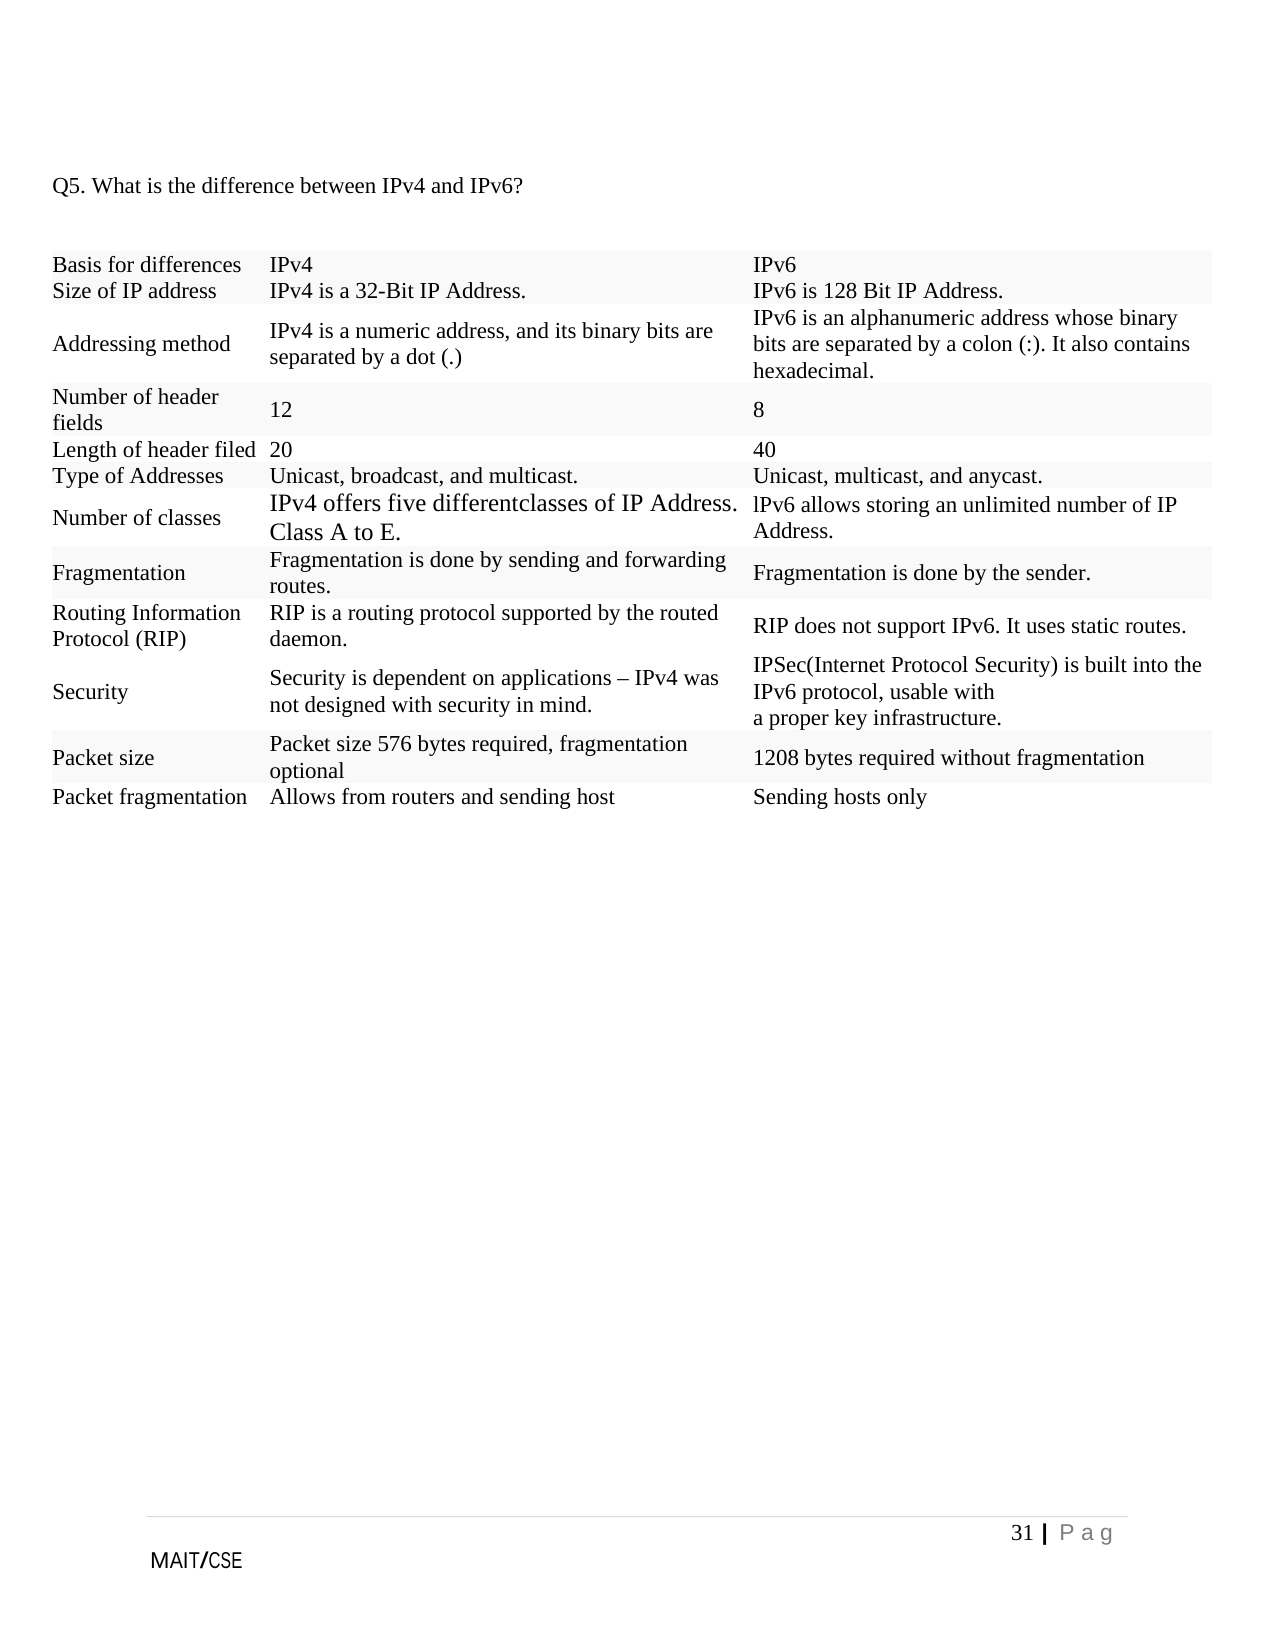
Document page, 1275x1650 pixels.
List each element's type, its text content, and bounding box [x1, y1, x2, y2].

table_header IPv4 [269, 251, 753, 278]
table_cell IPv4 is a numeric address, and its binary bits are separated by a dot (.) [269, 304, 753, 383]
table_cell 40 [753, 436, 1212, 462]
table_cell Fragmentation is done by the sender. [753, 546, 1212, 599]
table_header IPv6 [753, 251, 1212, 278]
table_cell Fragmentation [52, 546, 269, 599]
text Q5. What is the difference between IPv4 and IPv6? [52, 172, 1212, 198]
table_cell Routing Information Protocol (RIP) [52, 599, 269, 651]
table_cell Packet size 576 bytes required, fragmentation optional [269, 730, 753, 783]
table_header Basis for differences [52, 251, 269, 278]
table_cell 20 [269, 436, 753, 462]
table_cell RIP is a routing protocol supported by the routed daemon. [269, 599, 753, 651]
table_cell Length of header filed [52, 436, 269, 462]
table_cell RIP does not support IPv6. It uses static routes. [753, 599, 1212, 651]
table_cell Fragmentation is done by sending and forwarding routes. [269, 546, 753, 599]
table_cell 8 [753, 383, 1212, 436]
table_cell Packet size [52, 730, 269, 783]
table_cell Security is dependent on applications – IPv4 was not designed with security in mind. [269, 651, 753, 730]
table_cell Unicast, multicast, and anycast. [753, 462, 1212, 488]
table_cell Packet fragmentation [52, 783, 269, 809]
table_cell IPv6 is 128 Bit IP Address. [753, 278, 1212, 304]
table_cell Unicast, broadcast, and multicast. [269, 462, 753, 488]
table_cell lPv6 allows storing an unlimited number of IP Address. [753, 489, 1212, 546]
table_cell IPSec(Internet Protocol Security) is built into the IPv6 protocol, usable with a proper key infrastructure. [753, 651, 1212, 730]
table_cell Number of header fields [52, 383, 269, 436]
table_cell Type of Addresses [52, 462, 269, 488]
table_cell Addressing method [52, 304, 269, 383]
table_cell IPv4 is a 32-Bit IP Address. [269, 278, 753, 304]
table_cell IPv6 is an alphanumeric address whose binary bits are separated by a colon (:). It also contains hexadecimal. [753, 304, 1212, 383]
table_cell Sending hosts only [753, 783, 1212, 809]
table_cell Security [52, 651, 269, 730]
table_cell Size of IP address [52, 278, 269, 304]
table_cell IPv4 offers five differentclasses of IP Address. Class A to E. [269, 489, 753, 546]
table_cell 12 [269, 383, 753, 436]
table_cell Allows from routers and sending host [269, 783, 753, 809]
table_cell 1208 bytes required without fragmentation [753, 730, 1212, 783]
table_cell Number of classes [52, 489, 269, 546]
